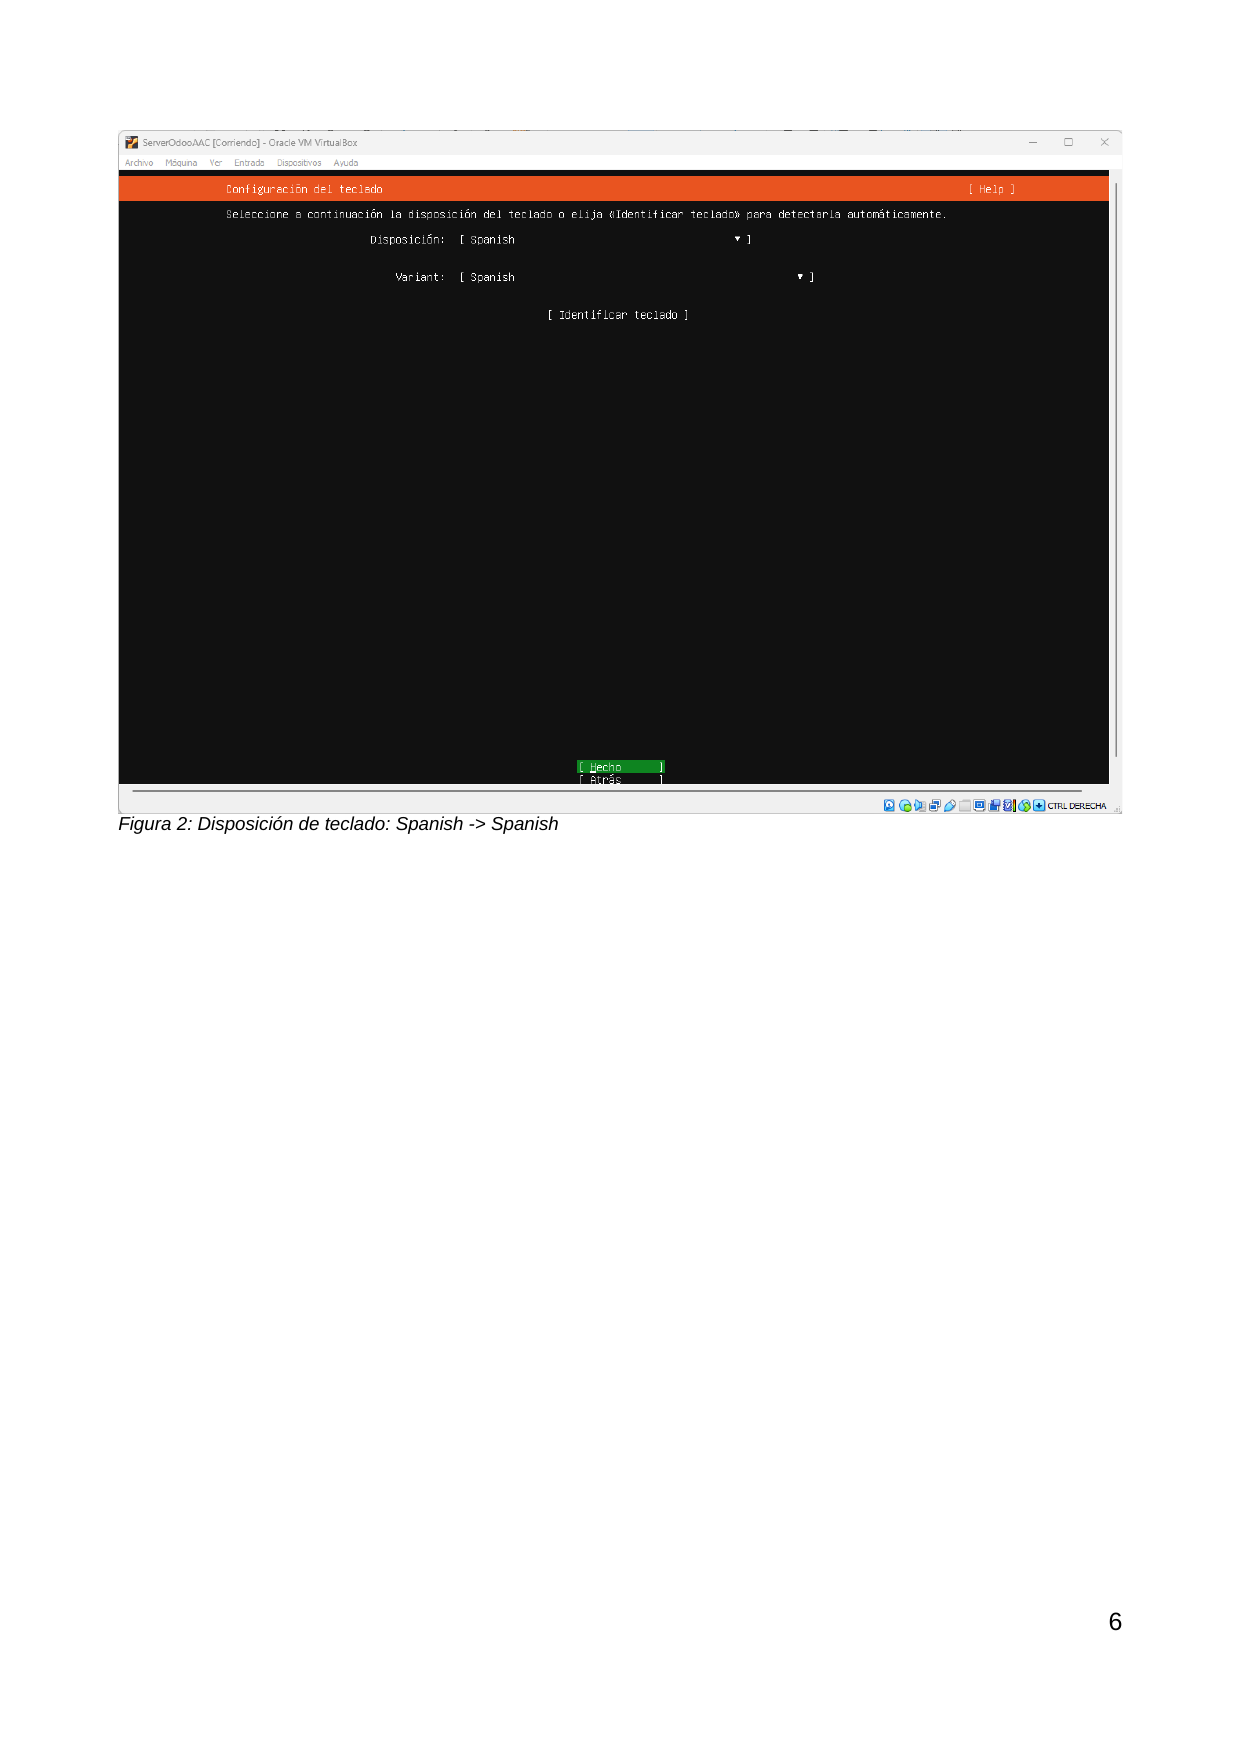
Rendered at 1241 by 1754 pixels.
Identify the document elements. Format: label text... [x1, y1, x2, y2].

text Figura 2: Disposición de teclado: Spanish -> Spanish [118, 814, 1122, 835]
picture [118, 130, 1123, 814]
